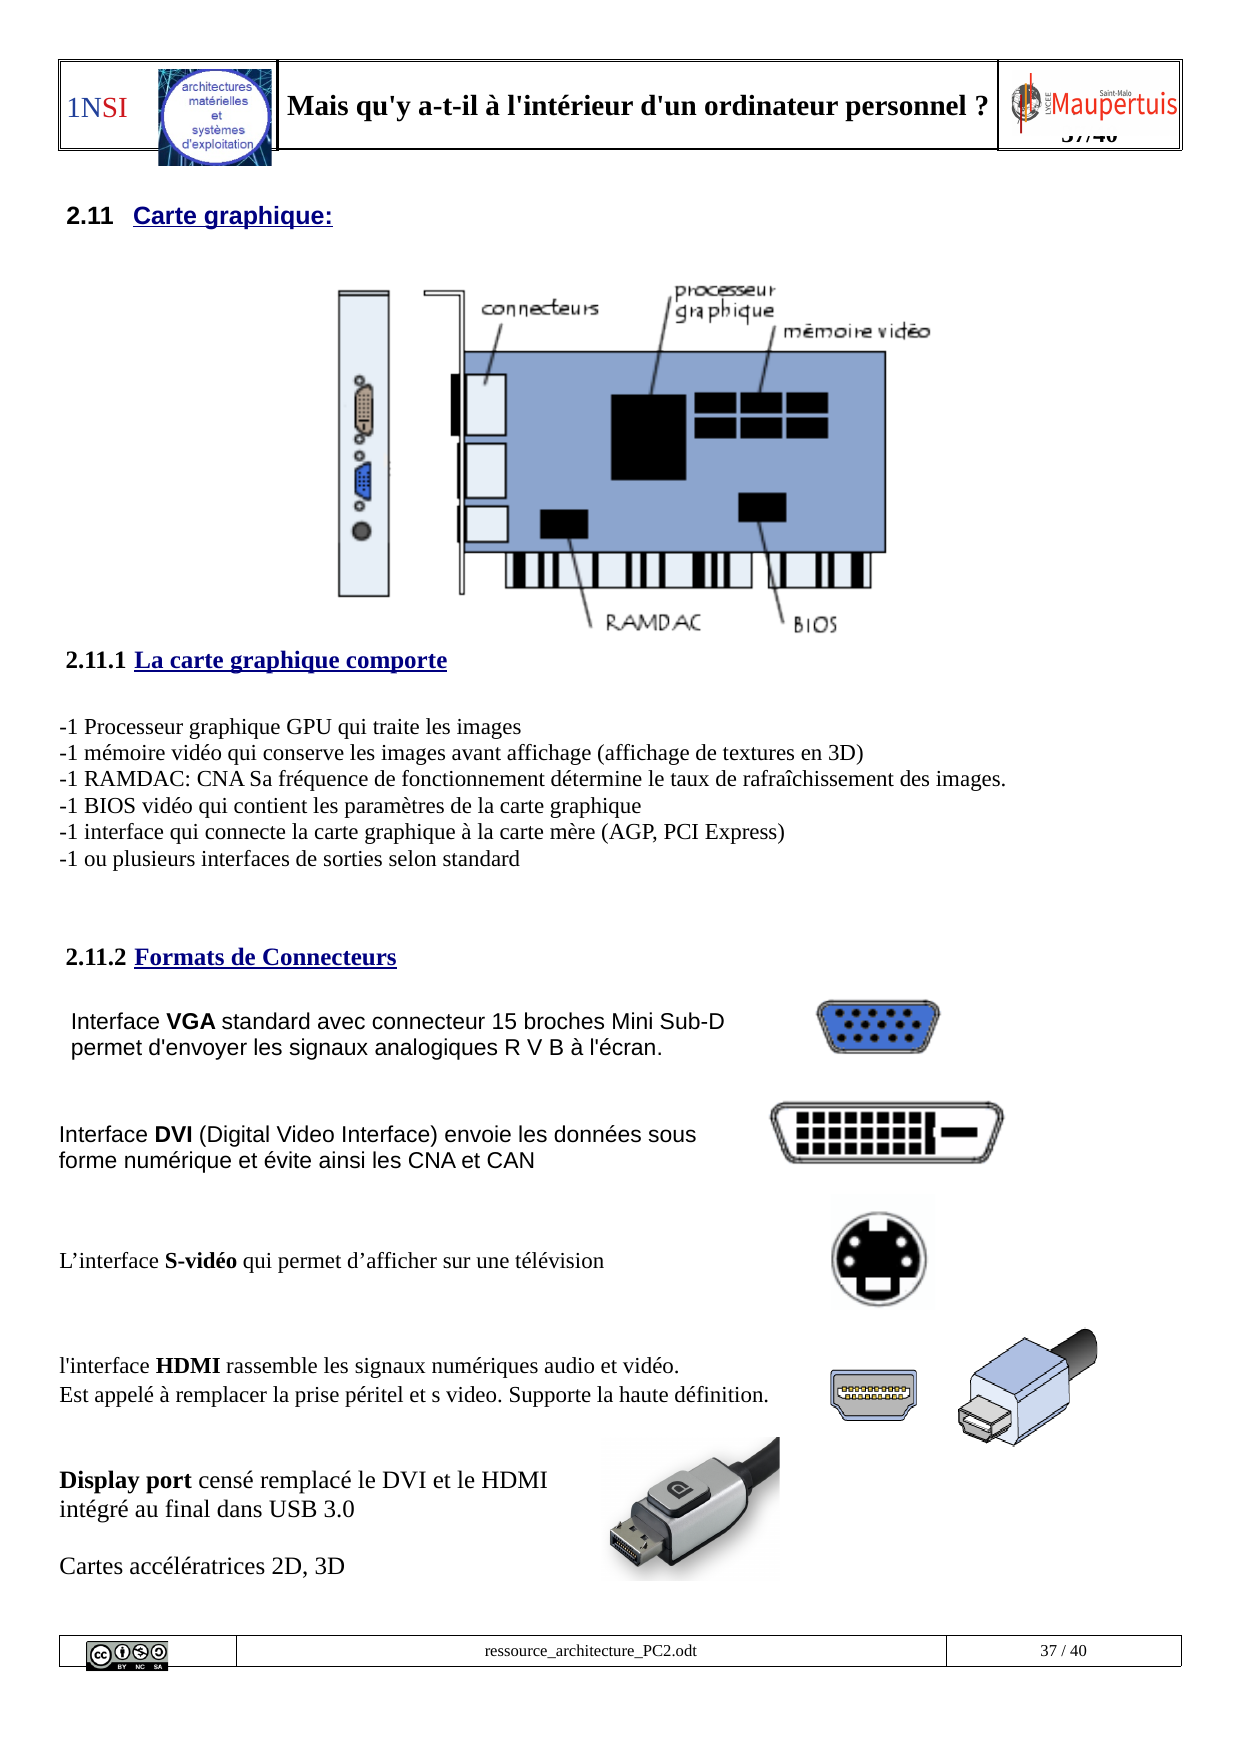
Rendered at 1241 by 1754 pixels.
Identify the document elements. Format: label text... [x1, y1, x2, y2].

text Cartes accélératrices 2D, 3D [59, 1551, 600, 1580]
picture [751, 1074, 1018, 1310]
text -1 Processeur graphique GPU qui traite les images [59, 713, 1181, 739]
text [1098, 1379, 1181, 1408]
text Est appelé à remplacer la prise péritel et s video. Supporte la haute définition. [59, 1379, 830, 1408]
text [780, 1494, 1181, 1523]
subtitle La carte graphique comporte [59, 299, 1181, 674]
text -1 mémoire vidéo qui conserve les images avant affichage (affichage de textures en 3D) [59, 739, 1181, 766]
text Interface VGA standard avec connecteur 15 broches Mini Sub-D permet d'envoyer les signaux analogiques R V B à l'écran. [71, 1008, 752, 1061]
text -1 BIOS vidéo qui contient les paramètres de la carte graphique [59, 792, 1181, 818]
text [780, 1551, 1181, 1580]
text -1 RAMDAC: CNA Sa fréquence de fonctionnement détermine le taux de rafraîchissement des images. [59, 766, 1181, 792]
picture [158, 69, 272, 166]
text Display port censé remplacé le DVI et le HDMI [59, 1465, 600, 1494]
text Interface DVI (Digital Video Interface) envoie les données sous forme numérique et évite ainsi les CNA et CAN [59, 1121, 724, 1174]
text [1098, 1353, 1181, 1379]
picture [600, 1437, 780, 1581]
picture [1011, 70, 1179, 136]
text l'interface HDMI rassemble les signaux numériques audio et vidéo. [59, 1353, 830, 1379]
text -1 interface qui connecte la carte graphique à la carte mère (AGP, PCI Express) [59, 818, 1181, 844]
text intégré au final dans USB 3.0 [59, 1494, 600, 1523]
picture [86, 1641, 169, 1672]
picture [305, 280, 935, 646]
text [780, 1465, 1181, 1494]
subtitle Formats de Connecteurs [59, 942, 1181, 971]
text L’interface S-vidéo qui permet d’afficher sur une télévision [59, 1247, 830, 1273]
text -1 ou plusieurs interfaces de sorties selon standard [59, 844, 1181, 871]
text [936, 1247, 1181, 1273]
picture [812, 996, 951, 1066]
picture [830, 1317, 1098, 1447]
subtitle Carte graphique: [59, 201, 1181, 230]
